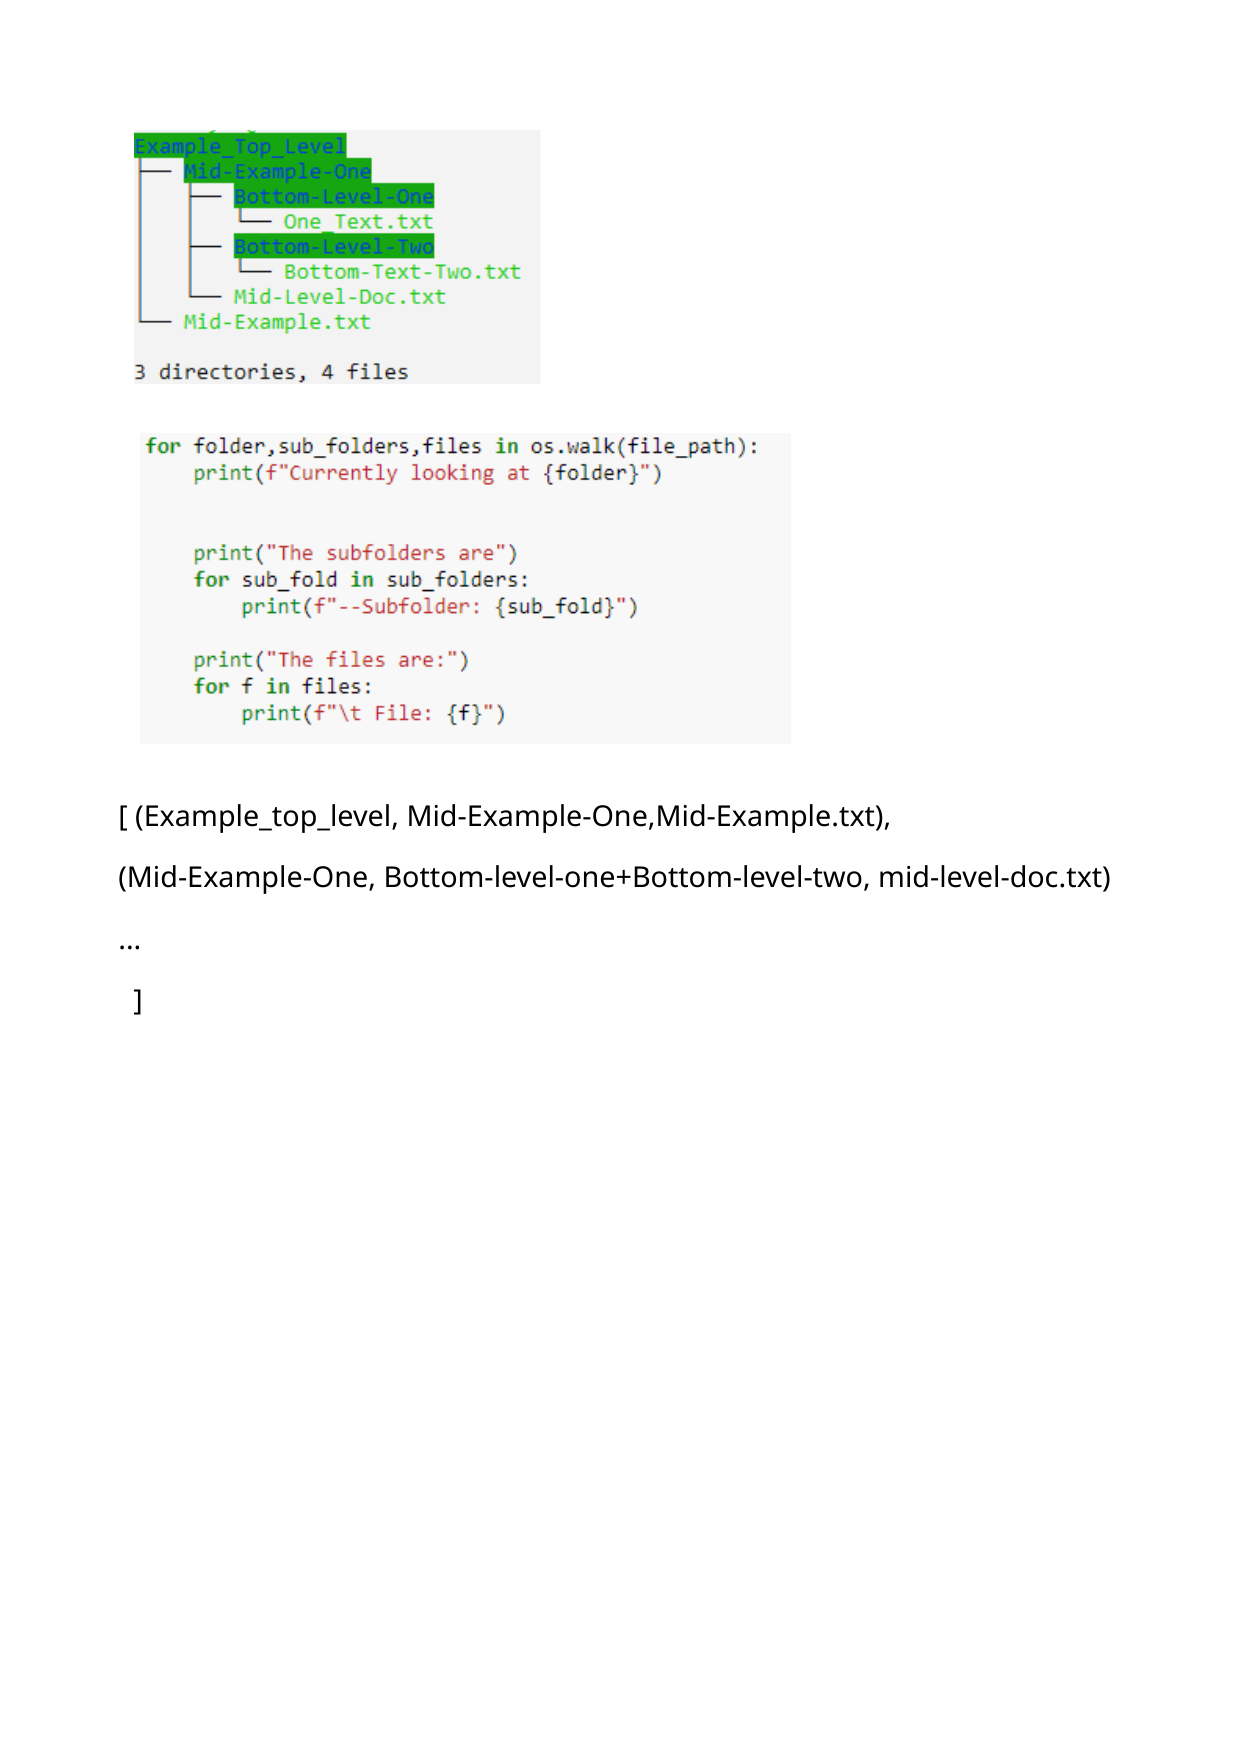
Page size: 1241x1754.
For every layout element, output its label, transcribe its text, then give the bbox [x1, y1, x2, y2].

text (Mid-Example-One, Bottom-level-one+Bottom-level-two, mid-level-doc.txt) [118, 857, 1122, 896]
text ] [118, 980, 1122, 1019]
text ... [118, 918, 1122, 958]
picture [134, 130, 541, 384]
text [ (Example_top_level, Mid-Example-One,Mid-Example.txt), [118, 795, 1122, 834]
picture [139, 433, 792, 744]
